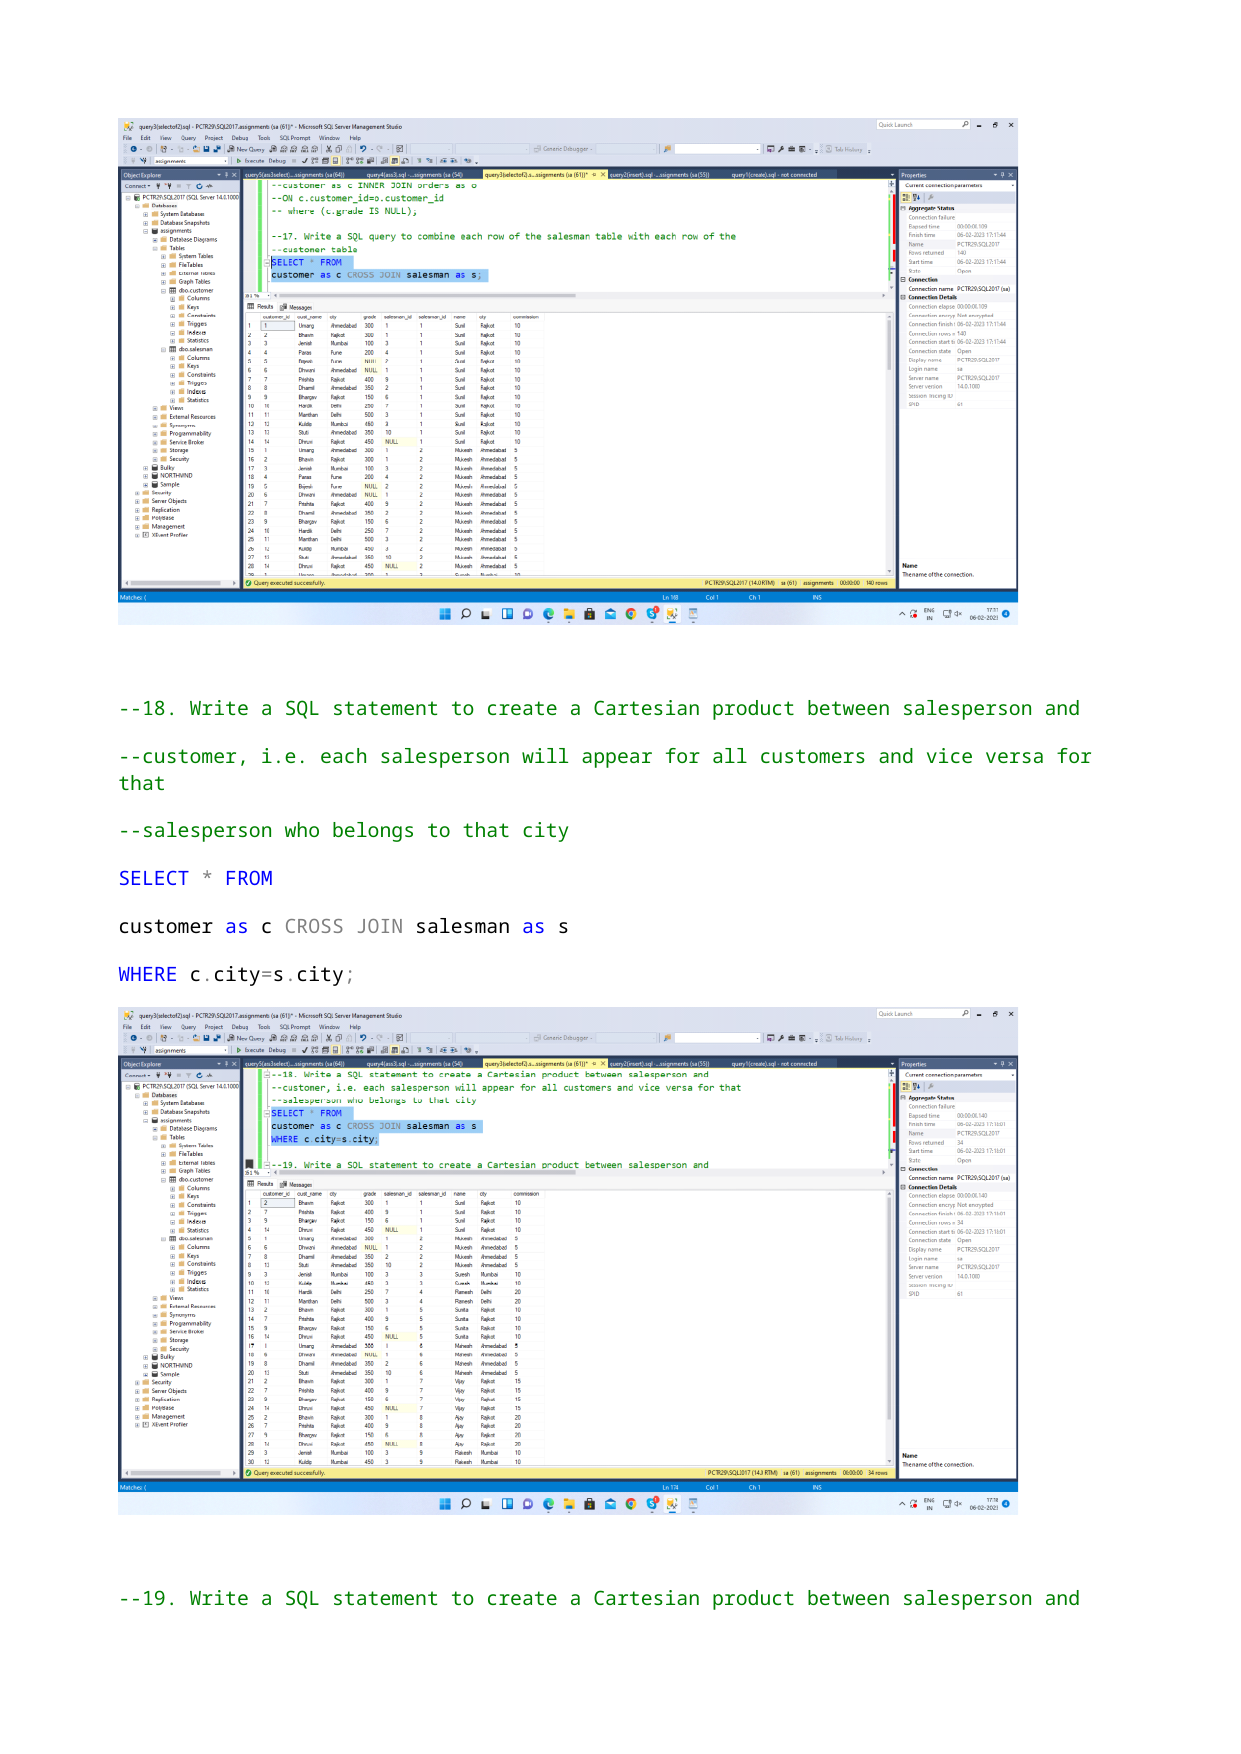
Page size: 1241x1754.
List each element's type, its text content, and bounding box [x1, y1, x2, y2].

text --18. Write a SQL statement to create a Cartesian product between salesperson and [118, 694, 1122, 721]
text WHERE c.city=s.city; [118, 960, 1122, 987]
text customer as c CROSS JOIN salesman as s [118, 912, 1122, 939]
text --19. Write a SQL statement to create a Cartesian product between salesperson and [118, 1584, 1122, 1611]
text SELECT * FROM [118, 864, 1122, 891]
text --salesperson who belongs to that city [118, 817, 1122, 844]
text --customer, i.e. each salesperson will appear for all customers and vice versa for that [118, 742, 1122, 796]
